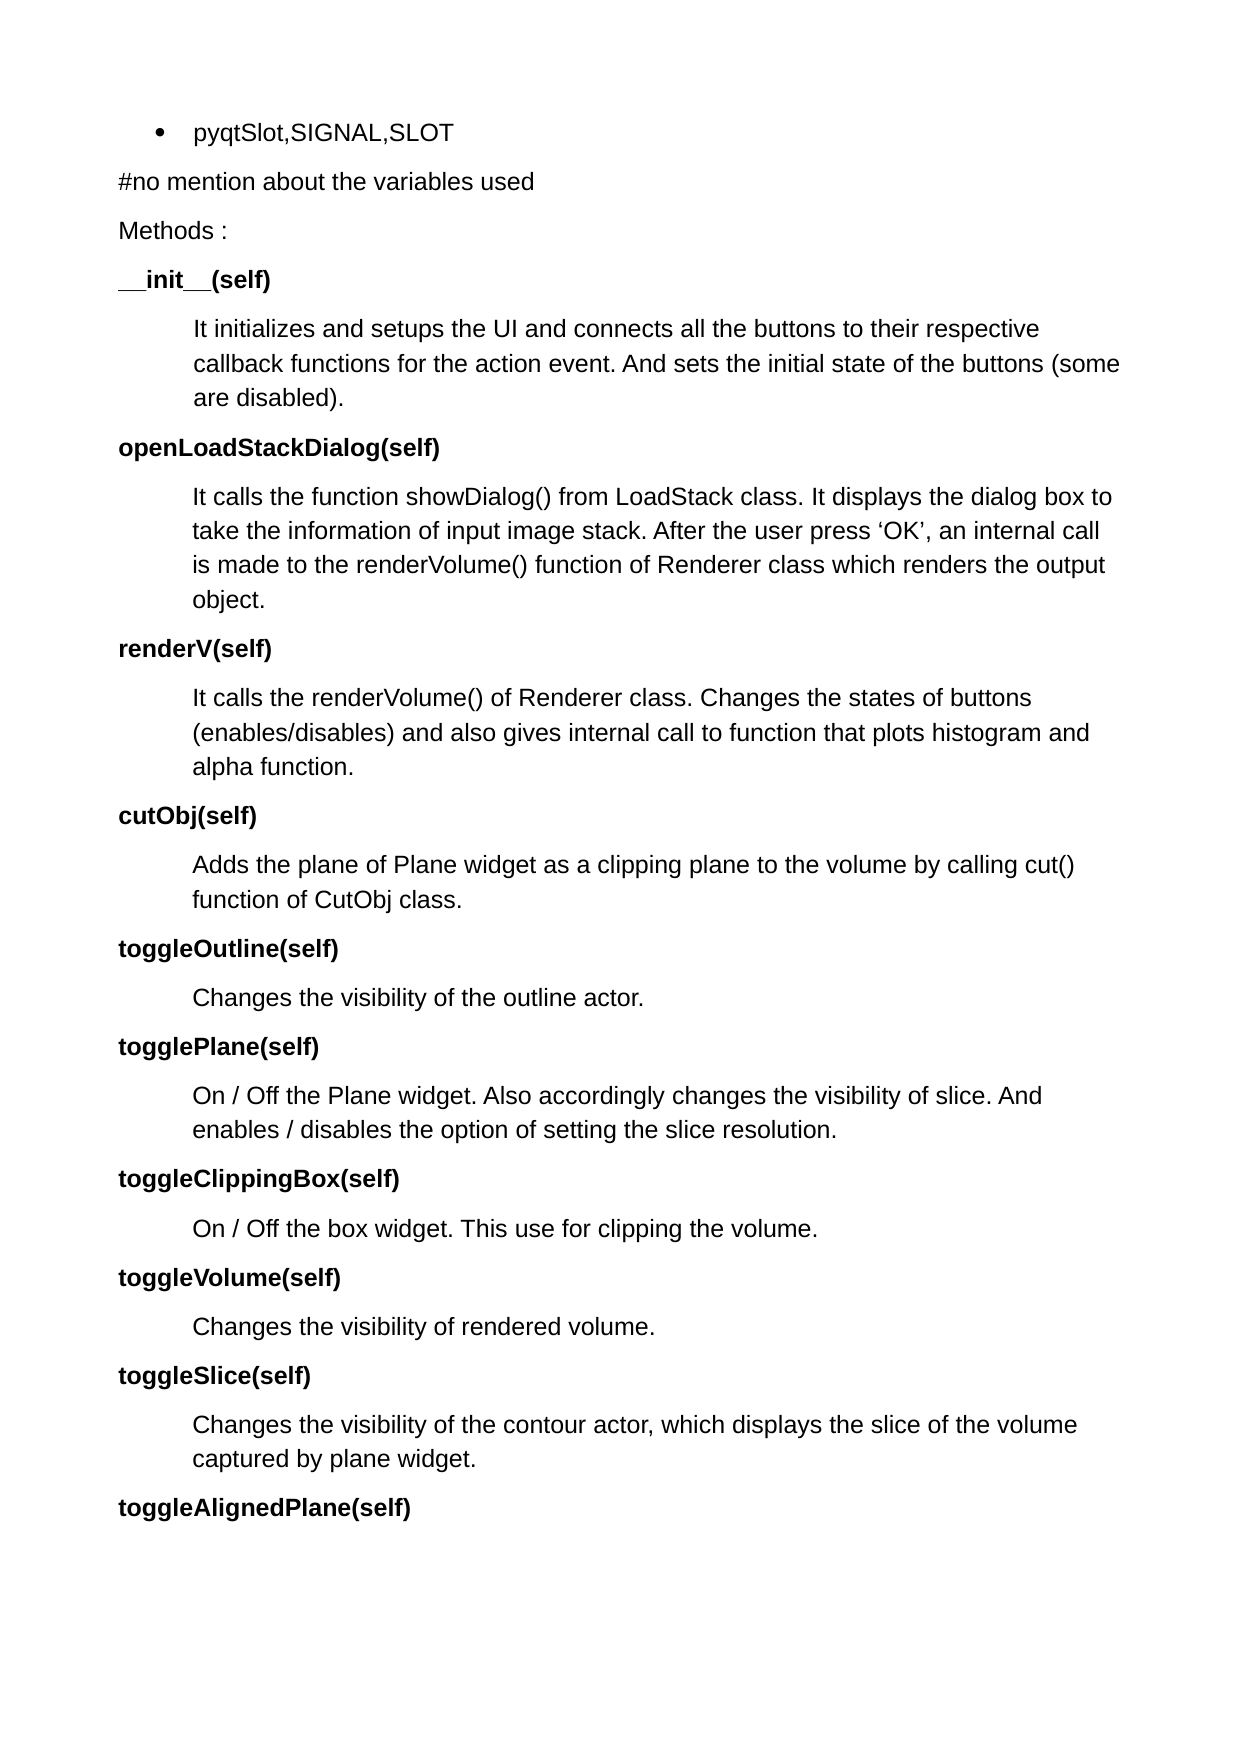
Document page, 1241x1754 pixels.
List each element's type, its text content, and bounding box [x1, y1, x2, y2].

text __init__(self) [118, 265, 1122, 294]
text cutObj(self) [118, 801, 1122, 830]
text Adds the plane of Plane widget as a clipping plane to the volume by calling cut() function of CutObj class. [118, 850, 1122, 913]
text openLoadStackDialog(self) [118, 432, 1122, 461]
text renderV(self) [118, 634, 1122, 663]
text On / Off the box widget. This use for clipping the volume. [118, 1213, 1122, 1242]
text Changes the visibility of rendered volume. [118, 1312, 1122, 1340]
text toggleVolume(self) [118, 1263, 1122, 1291]
text It calls the renderVolume() of Renderer class. Changes the states of buttons (enables/disables) and also gives internal call to function that plots histogram and alpha function. [118, 683, 1122, 781]
text Changes the visibility of the contour actor, which displays the slice of the volume captured by plane widget. [118, 1410, 1122, 1473]
text Methods : [118, 216, 1122, 245]
text On / Off the Plane widget. Also accordingly changes the visibility of slice. And enables / disables the option of setting the slice resolution. [118, 1081, 1122, 1144]
text toggleOutline(self) [118, 934, 1122, 962]
list pyqtSlot,SIGNAL,SLOT [156, 118, 1122, 147]
text It calls the function showDialog() from LoadStack class. It displays the dialog box to take the information of input image stack. After the user press ‘OK’, an internal call is made to the renderVolume() function of Renderer class which renders the output object. [118, 482, 1122, 614]
text toggleSlice(self) [118, 1361, 1122, 1389]
text toggleClippingBox(self) [118, 1164, 1122, 1193]
text Changes the visibility of the outline actor. [118, 983, 1122, 1012]
text It initializes and setups the UI and connects all the buttons to their respective callback functions for the action event. And sets the initial state of the buttons (some are disabled). [193, 314, 1122, 412]
text toggleAlignedPlane(self) [118, 1493, 1122, 1522]
text #no mention about the variables used [118, 167, 1122, 196]
text togglePlane(self) [118, 1032, 1122, 1061]
